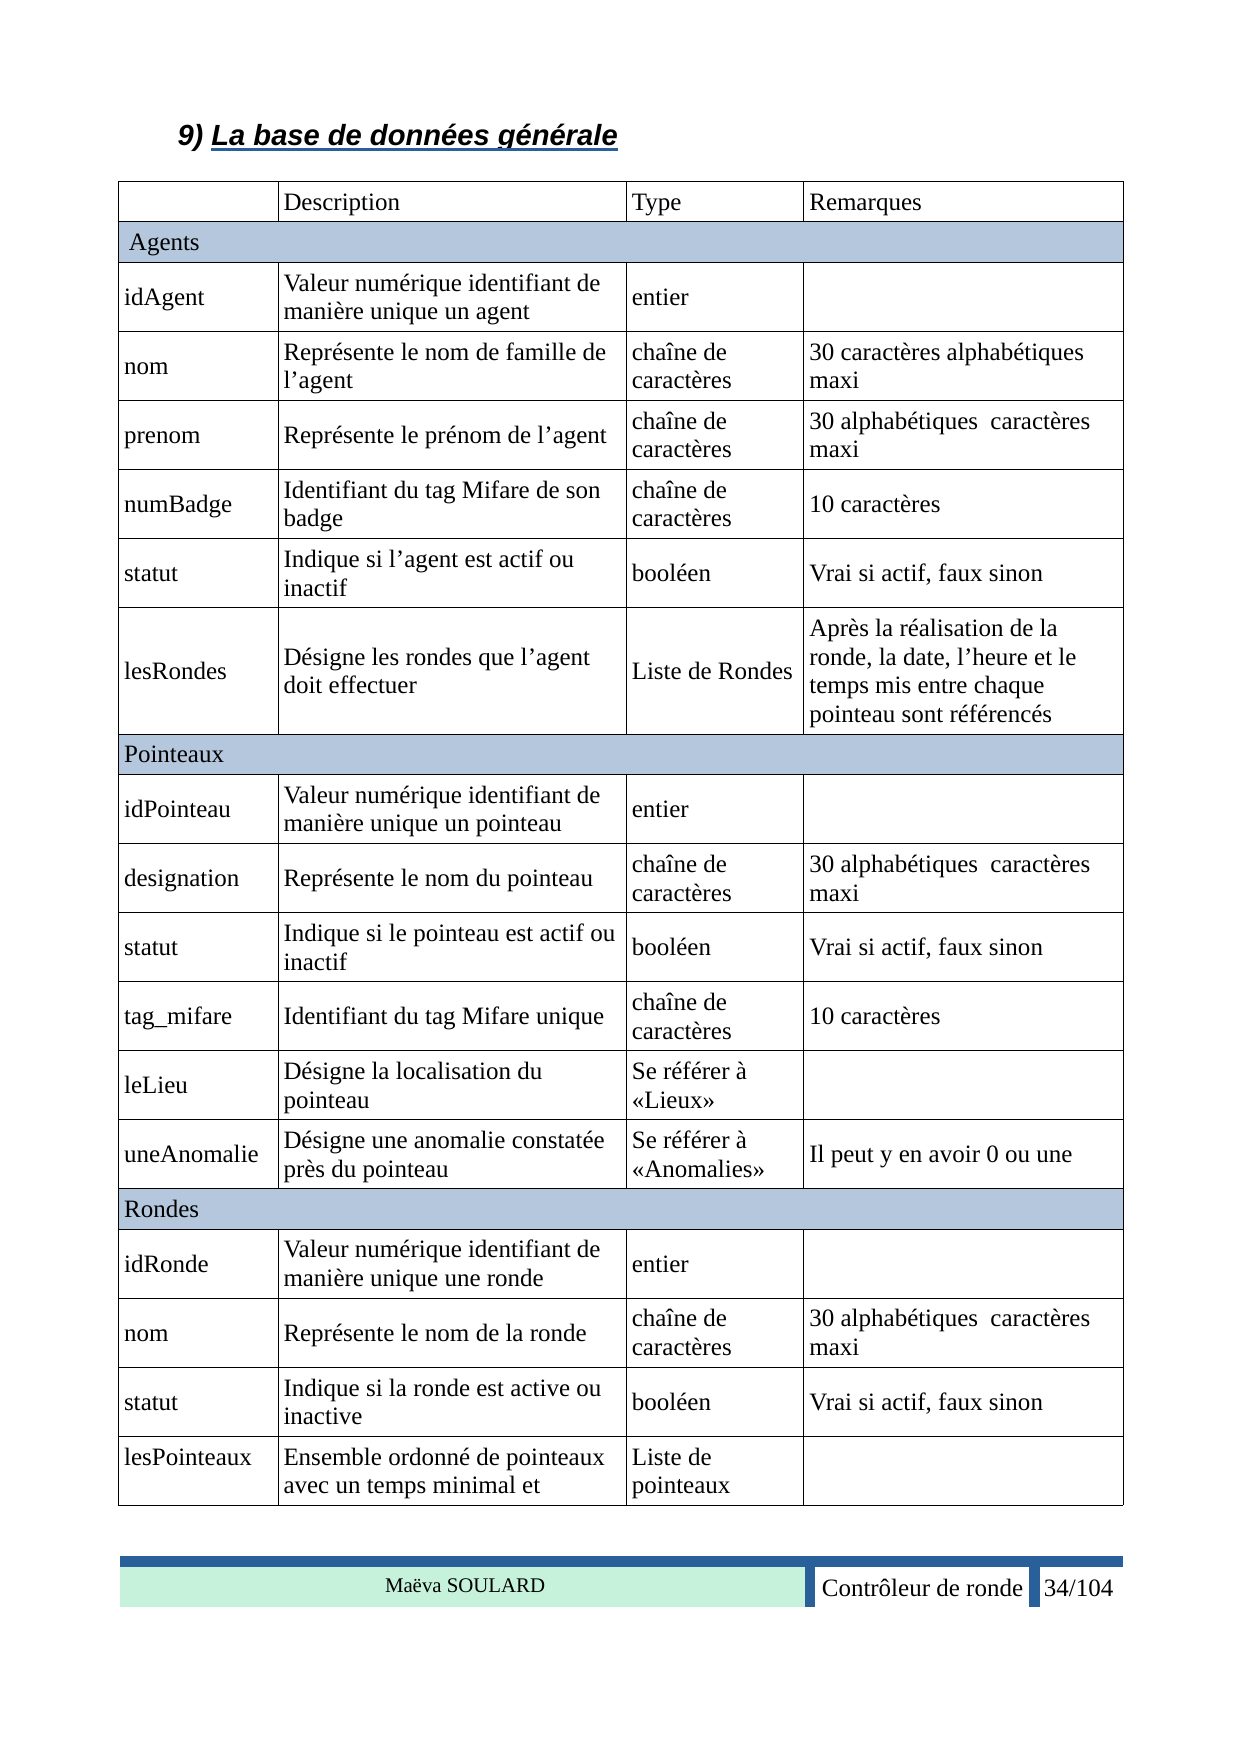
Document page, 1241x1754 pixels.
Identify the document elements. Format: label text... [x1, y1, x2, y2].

table_cell statut [119, 913, 278, 981]
table_cell [804, 263, 1123, 331]
table_cell chaîne de caractères [627, 1299, 803, 1367]
table_cell nom [119, 332, 278, 400]
table_cell Vrai si actif, faux sinon [804, 1368, 1123, 1436]
table_cell statut [119, 539, 278, 607]
table_header Remarques [804, 182, 1123, 221]
table_cell chaîne de caractères [627, 401, 803, 469]
table_cell Se référer à «Anomalies» [627, 1120, 803, 1188]
table_cell lesRondes [119, 608, 278, 734]
table_cell Désigne les rondes que l’agent doit effectuer [279, 608, 626, 734]
table_cell [804, 1437, 1123, 1505]
table_cell entier [627, 1230, 803, 1298]
table_cell entier [627, 263, 803, 331]
table_cell Désigne une anomalie constatée près du pointeau [279, 1120, 626, 1188]
table_cell Indique si le pointeau est actif ou inactif [279, 913, 626, 981]
table_cell leLieu [119, 1051, 278, 1119]
table_cell tag_mifare [119, 982, 278, 1050]
table_cell [804, 775, 1123, 843]
table_cell Agents [119, 222, 1123, 262]
table_cell chaîne de caractères [627, 844, 803, 912]
table_cell chaîne de caractères [627, 332, 803, 400]
table_cell uneAnomalie [119, 1120, 278, 1188]
table_cell Rondes [119, 1189, 1123, 1229]
table_cell chaîne de caractères [627, 982, 803, 1050]
table_cell numBadge [119, 470, 278, 538]
table_cell prenom [119, 401, 278, 469]
table_cell Vrai si actif, faux sinon [804, 913, 1123, 981]
table_cell Vrai si actif, faux sinon [804, 539, 1123, 607]
table_cell Identifiant du tag Mifare unique [279, 982, 626, 1050]
table_cell Pointeaux [119, 735, 1123, 774]
table_cell Ensemble ordonné de pointeaux avec un temps minimal et [279, 1437, 626, 1505]
table_cell Désigne la localisation du pointeau [279, 1051, 626, 1119]
table_cell Indique si la ronde est active ou inactive [279, 1368, 626, 1436]
table_cell 30 alphabétiques caractères maxi [804, 401, 1123, 469]
table_cell Indique si l’agent est actif ou inactif [279, 539, 626, 607]
table_header Type [627, 182, 803, 221]
table_cell idPointeau [119, 775, 278, 843]
table_cell chaîne de caractères [627, 470, 803, 538]
table_cell Représente le prénom de l’agent [279, 401, 626, 469]
table_cell booléen [627, 539, 803, 607]
table_cell Représente le nom de famille de l’agent [279, 332, 626, 400]
table_cell Représente le nom de la ronde [279, 1299, 626, 1367]
table_cell designation [119, 844, 278, 912]
table_cell entier [627, 775, 803, 843]
table_cell Identifiant du tag Mifare de son badge [279, 470, 626, 538]
table_cell Liste de pointeaux [627, 1437, 803, 1505]
table_cell statut [119, 1368, 278, 1436]
table_cell 30 alphabétiques caractères maxi [804, 844, 1123, 912]
table_cell Valeur numérique identifiant de manière unique un agent [279, 263, 626, 331]
table_cell Valeur numérique identifiant de manière unique une ronde [279, 1230, 626, 1298]
table_cell lesPointeaux [119, 1437, 278, 1505]
table_cell 30 caractères alphabétiques maxi [804, 332, 1123, 400]
subtitle La base de données générale [118, 118, 1122, 152]
table_cell Après la réalisation de la ronde, la date, l’heure et le temps mis entre chaque pointeau sont référencés [804, 608, 1123, 734]
table_cell booléen [627, 913, 803, 981]
table_cell Représente le nom du pointeau [279, 844, 626, 912]
table_cell Il peut y en avoir 0 ou une [804, 1120, 1123, 1188]
table_header Description [279, 182, 626, 221]
table_cell idRonde [119, 1230, 278, 1298]
table_cell [804, 1230, 1123, 1298]
table_cell [804, 1051, 1123, 1119]
table_cell 10 caractères [804, 982, 1123, 1050]
table_cell 30 alphabétiques caractères maxi [804, 1299, 1123, 1367]
table_cell nom [119, 1299, 278, 1367]
table_cell booléen [627, 1368, 803, 1436]
table_cell Se référer à «Lieux» [627, 1051, 803, 1119]
table_header [119, 182, 278, 221]
table_cell Liste de Rondes [627, 608, 803, 734]
table_cell idAgent [119, 263, 278, 331]
table_cell Valeur numérique identifiant de manière unique un pointeau [279, 775, 626, 843]
table_cell 10 caractères [804, 470, 1123, 538]
